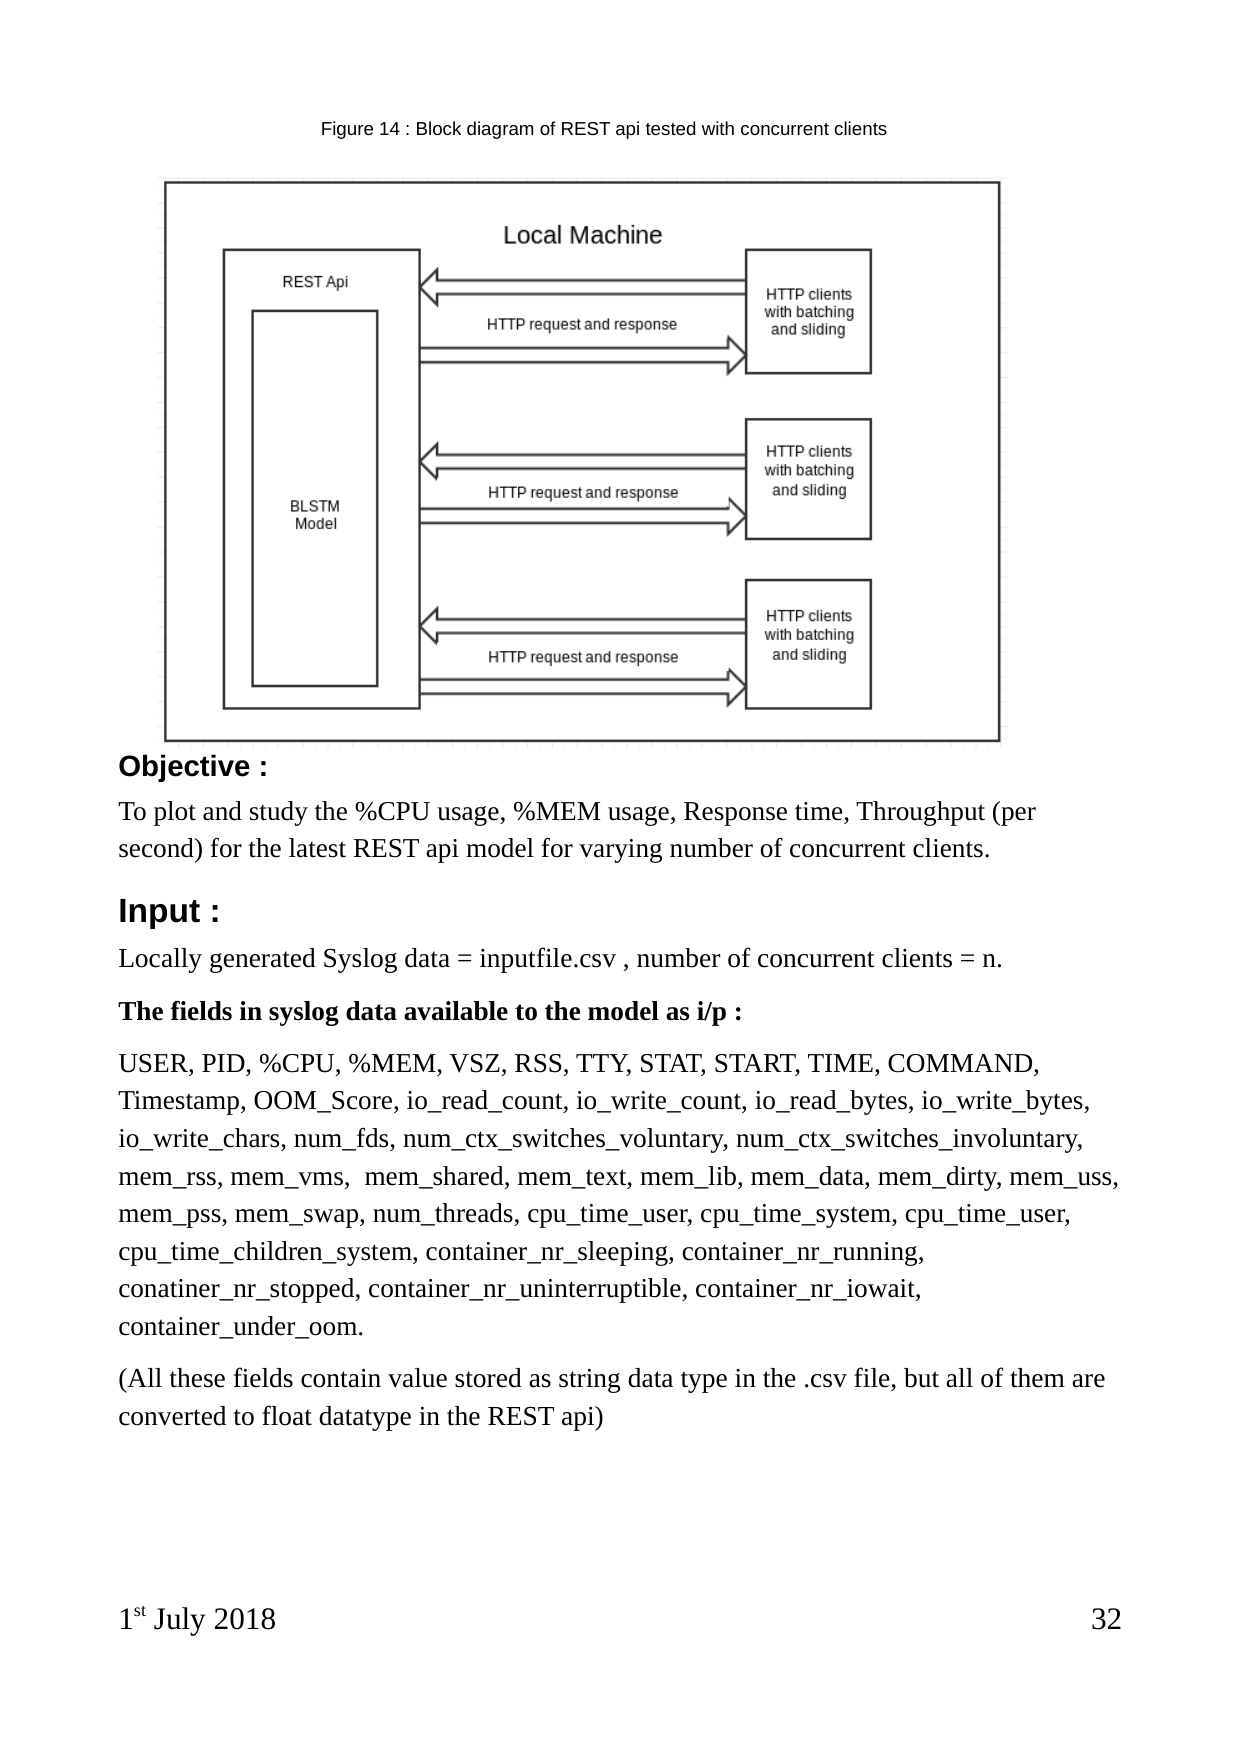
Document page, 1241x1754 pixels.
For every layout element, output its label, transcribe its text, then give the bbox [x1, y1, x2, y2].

text Locally generated Syslog data = inputfile.csv , number of concurrent clients = n. [118, 942, 1122, 973]
subtitle Figure 14 : Block diagram of REST api tested with concurrent clients [118, 118, 1122, 140]
picture [157, 177, 719, 749]
text (All these fields contain value stored as string data type in the .csv file, but all of them are converted to float datatype in the REST api) [118, 1362, 1122, 1432]
text The fields in syslog data available to the model as i/p : [118, 994, 1122, 1026]
text USER, PID, %CPU, %MEM, VSZ, RSS, TTY, STAT, START, TIME, COMMAND, Timestamp, OOM_Score, io_read_count, io_write_count, io_read_bytes, io_write_bytes, io_write_chars, num_fds, num_ctx_switches_voluntary, num_ctx_switches_involuntary, mem_rss, mem_vms, mem_shared, mem_text, mem_lib, mem_data, mem_dirty, mem_uss, mem_pss, mem_swap, num_threads, cpu_time_user, cpu_time_system, cpu_time_user, cpu_time_children_system, container_nr_sleeping, container_nr_running, conatiner_nr_stopped, container_nr_uninterruptible, container_nr_iowait, container_under_oom. [118, 1047, 1122, 1341]
subtitle Objective : [118, 332, 1122, 782]
subtitle Input : [118, 891, 1122, 929]
text To plot and study the %CPU usage, %MEM usage, Response time, Throughput (per second) for the latest REST api model for varying number of concurrent clients. [118, 795, 1122, 864]
